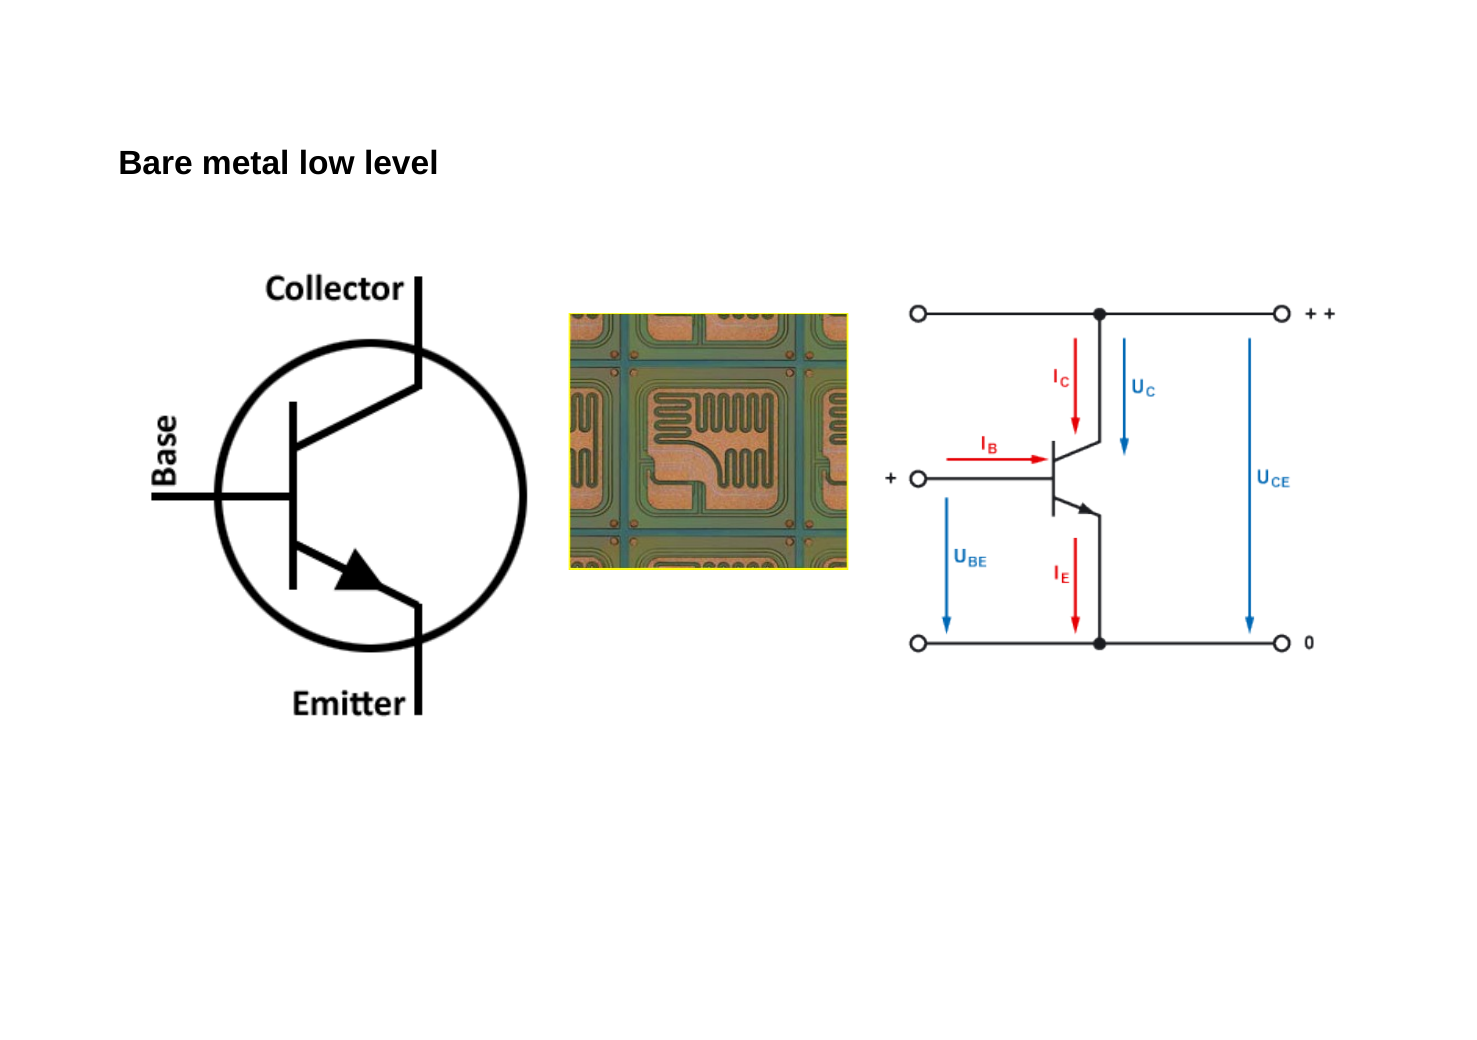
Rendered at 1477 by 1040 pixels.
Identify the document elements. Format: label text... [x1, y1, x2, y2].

picture [568, 313, 849, 570]
picture [136, 261, 543, 731]
picture [885, 300, 1335, 657]
subtitle Bare metal low level [118, 143, 1358, 182]
